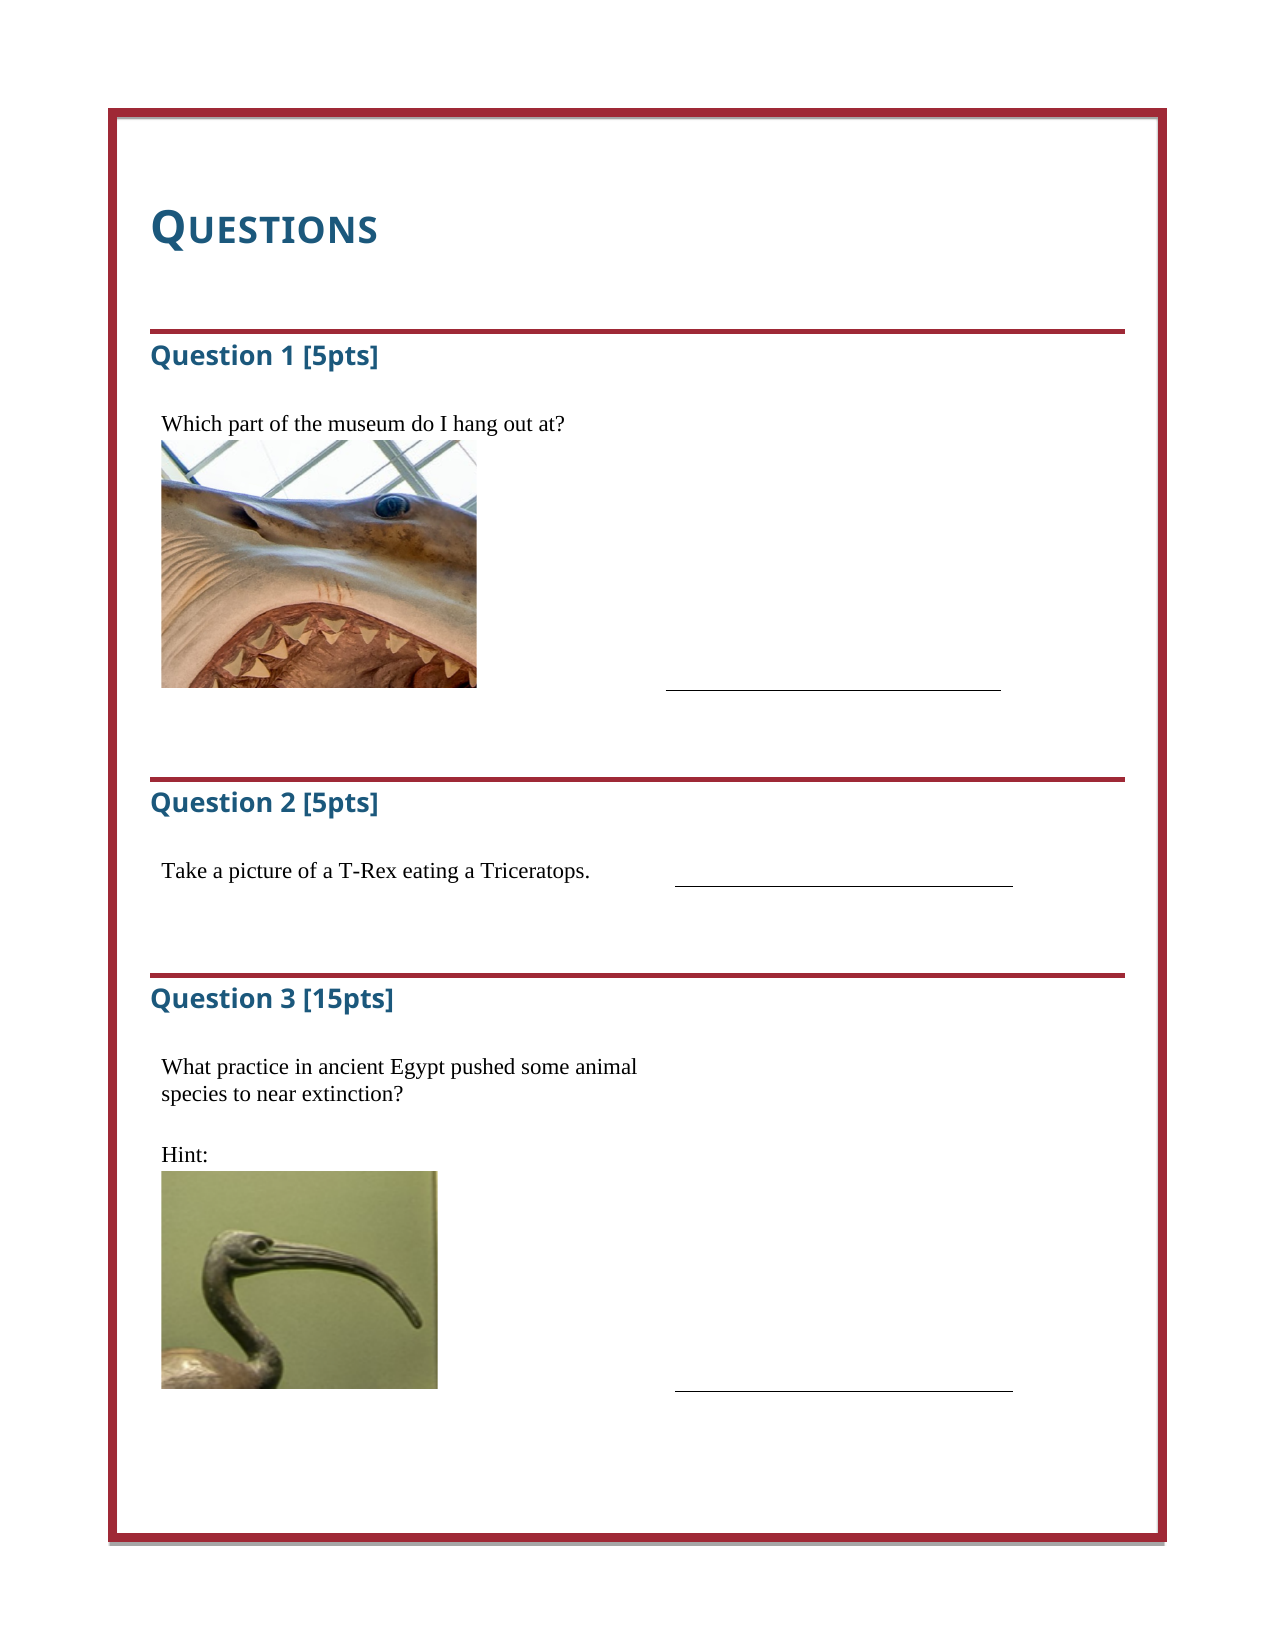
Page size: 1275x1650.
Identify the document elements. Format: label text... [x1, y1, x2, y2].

table_header [675, 1051, 1012, 1391]
title Questions [150, 195, 1125, 257]
subtitle Question 2 [5pts] [150, 782, 1125, 821]
subtitle Question 3 [15pts] [150, 978, 1125, 1017]
table_header [666, 408, 1001, 690]
table_header [675, 855, 1012, 886]
table_header Take a picture of a T-Rex eating a Triceratops. [150, 855, 675, 886]
subtitle Question 1 [5pts] [150, 334, 1125, 373]
table_header What practice in ancient Egypt pushed some animal species to near extinction? Hint: [150, 1051, 675, 1391]
table_header Which part of the museum do I hang out at? [150, 408, 666, 690]
